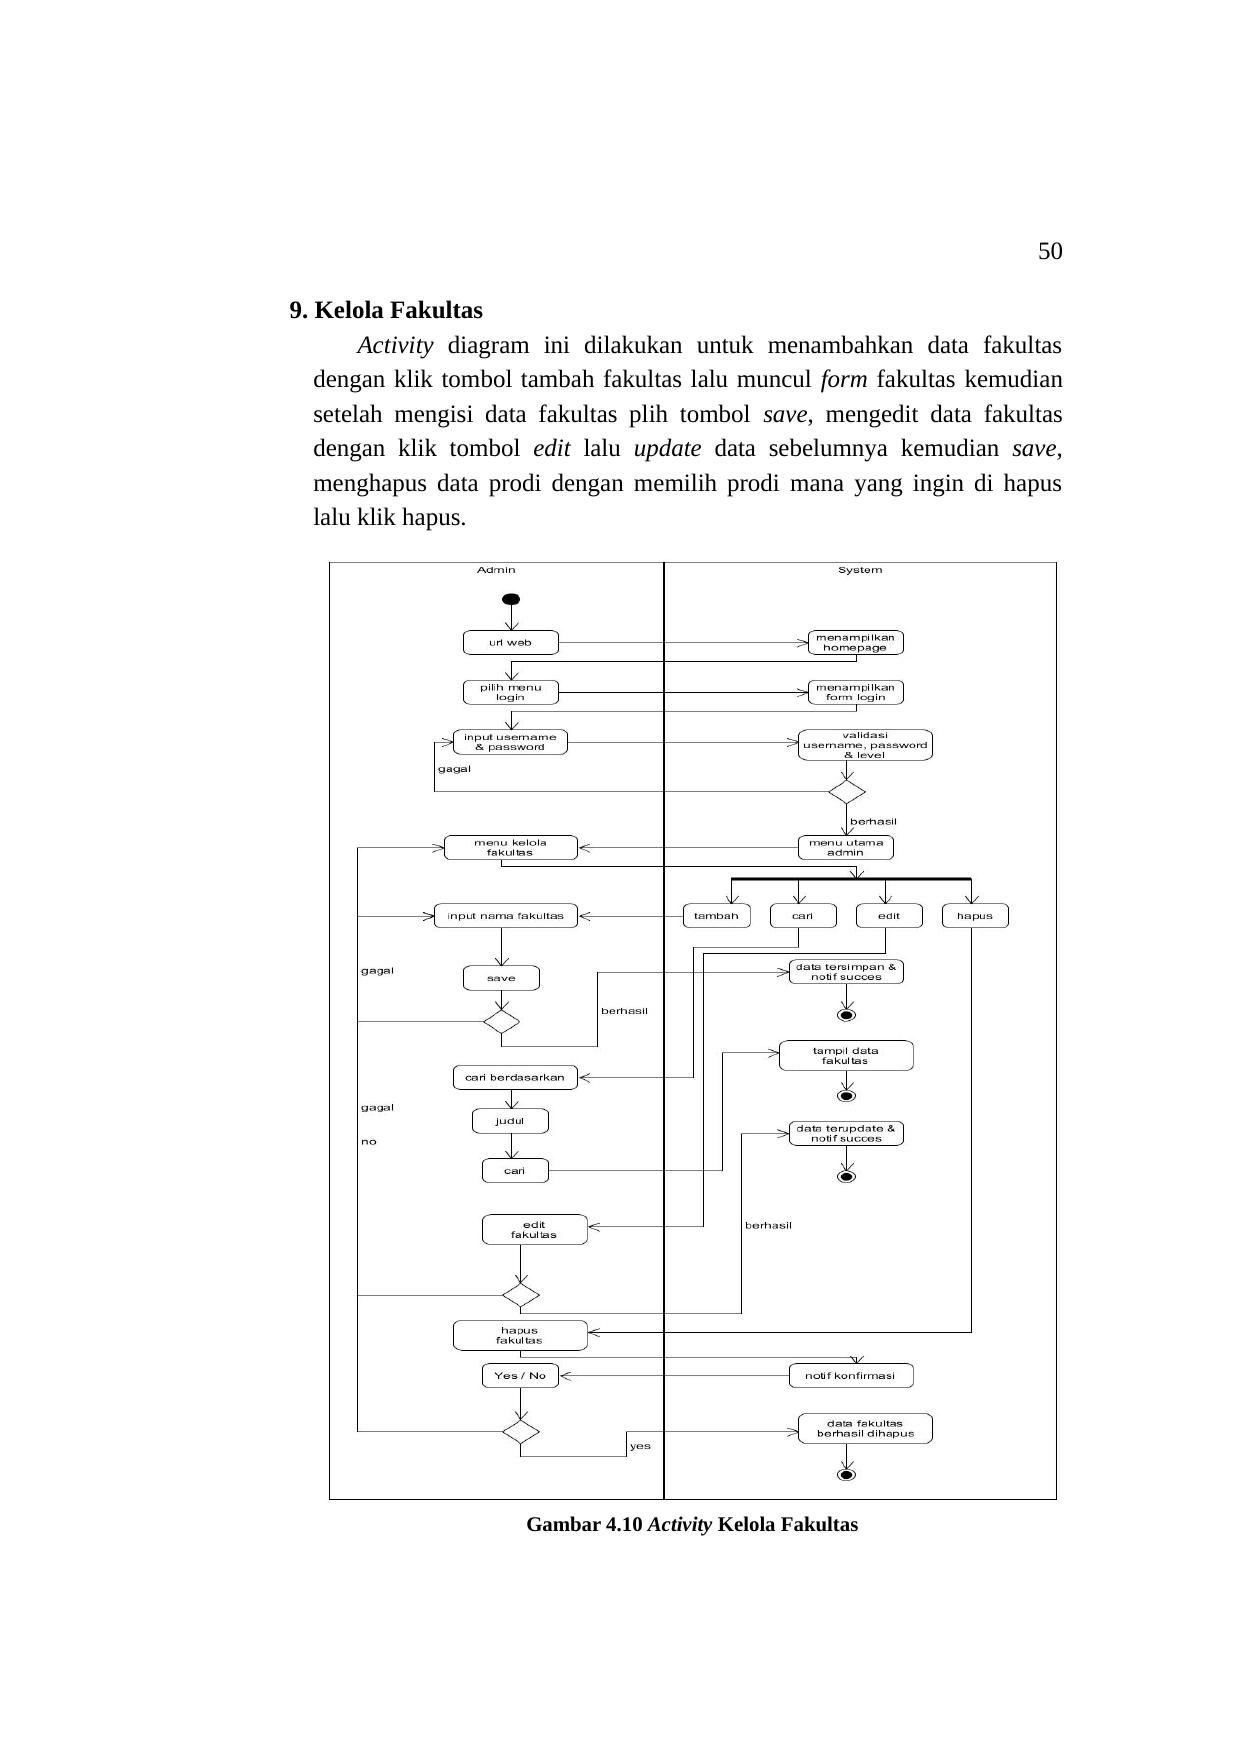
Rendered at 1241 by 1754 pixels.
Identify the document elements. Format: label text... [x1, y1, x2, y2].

text [309, 537, 1075, 549]
text Gambar 4.10 Activity Kelola Fakultas [309, 1512, 1075, 1536]
text Activity diagram ini dilakukan untuk menambahkan data fakultas dengan klik tombol tambah fakultas lalu muncul form fakultas kemudian setelah mengisi data fakultas plih tombol save, mengedit data fakultas dengan klik tombol edit lalu update data sebelumnya kemudian save, menghapus data prodi dengan memilih prodi mana yang ingin di hapus lalu klik hapus. [313, 330, 1063, 531]
text 9. Kelola Fakultas [289, 295, 1063, 324]
picture [309, 549, 1075, 1512]
text [309, 1536, 1075, 1560]
